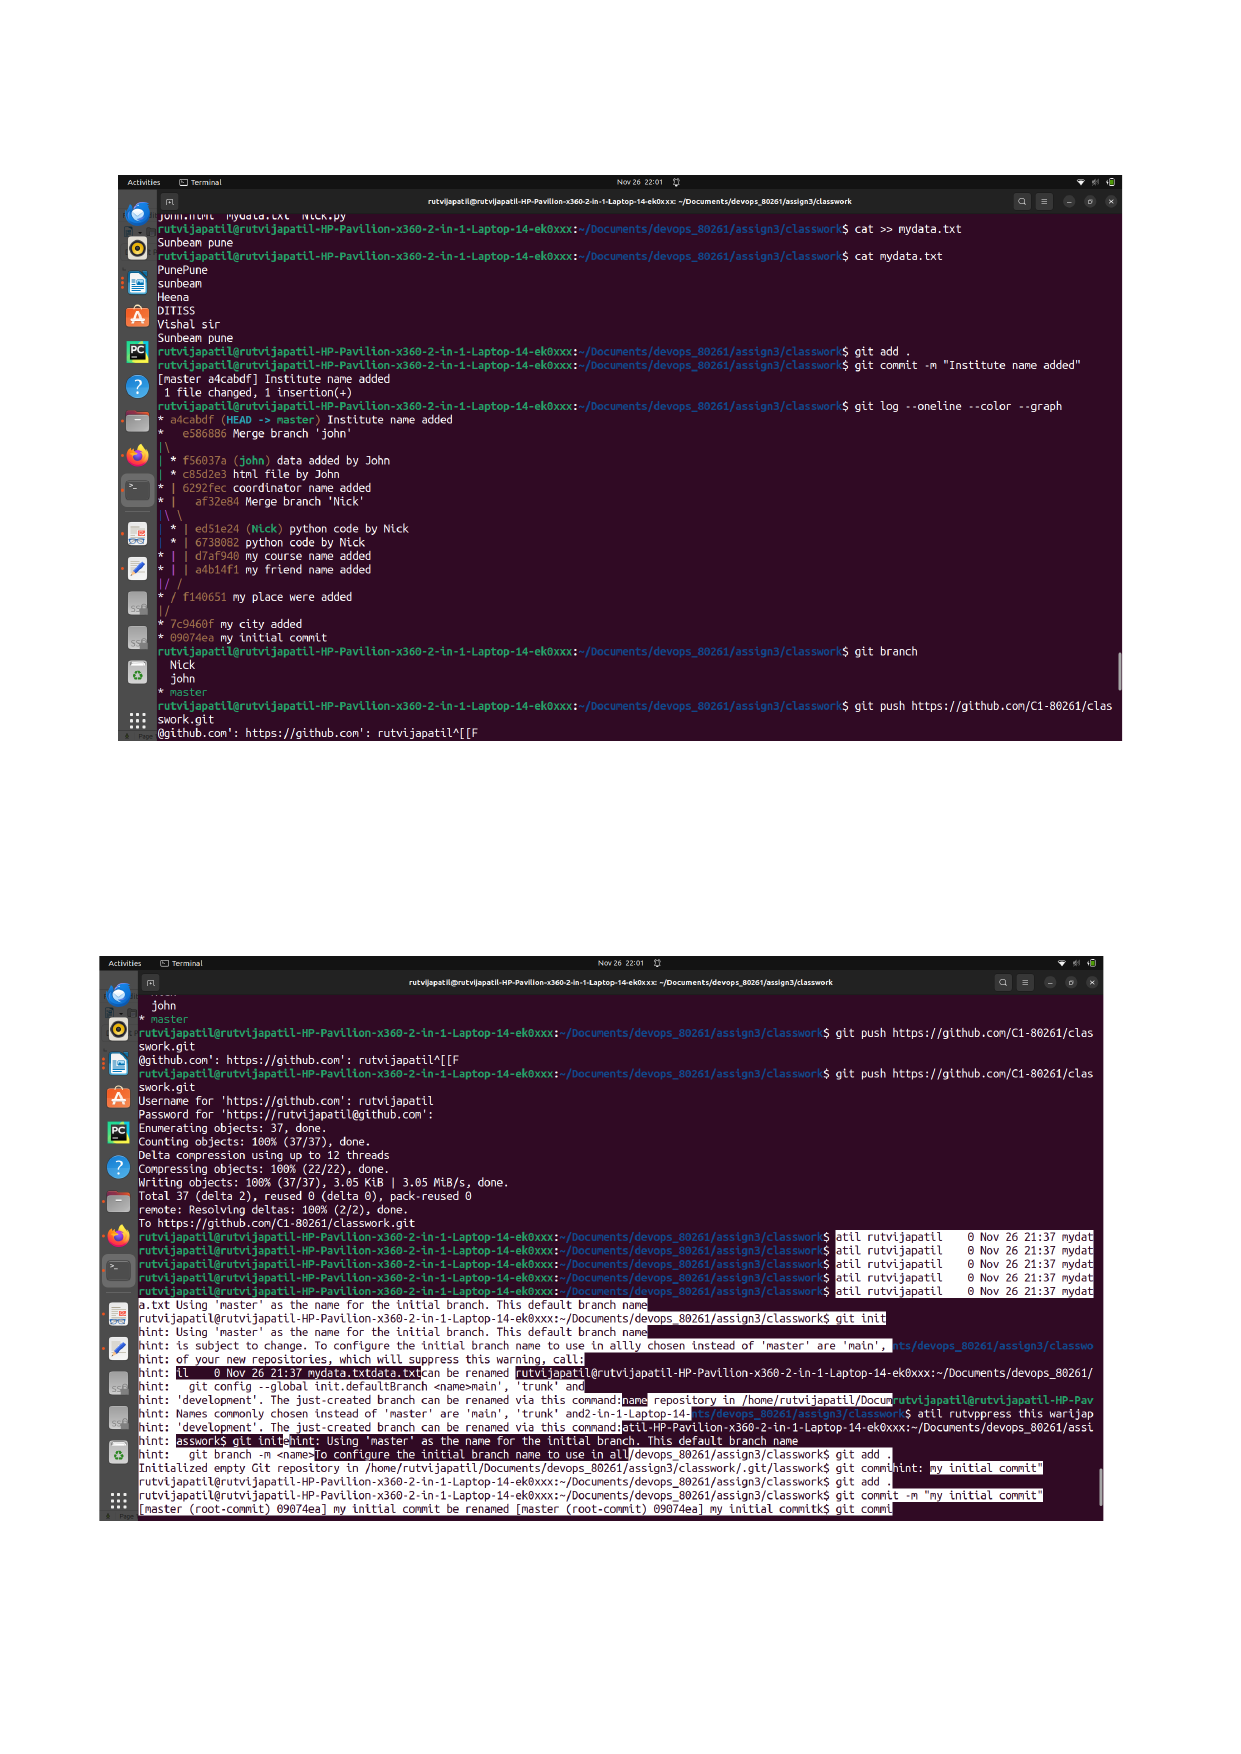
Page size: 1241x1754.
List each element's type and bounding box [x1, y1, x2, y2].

picture [99, 956, 1104, 1521]
picture [118, 175, 1123, 741]
